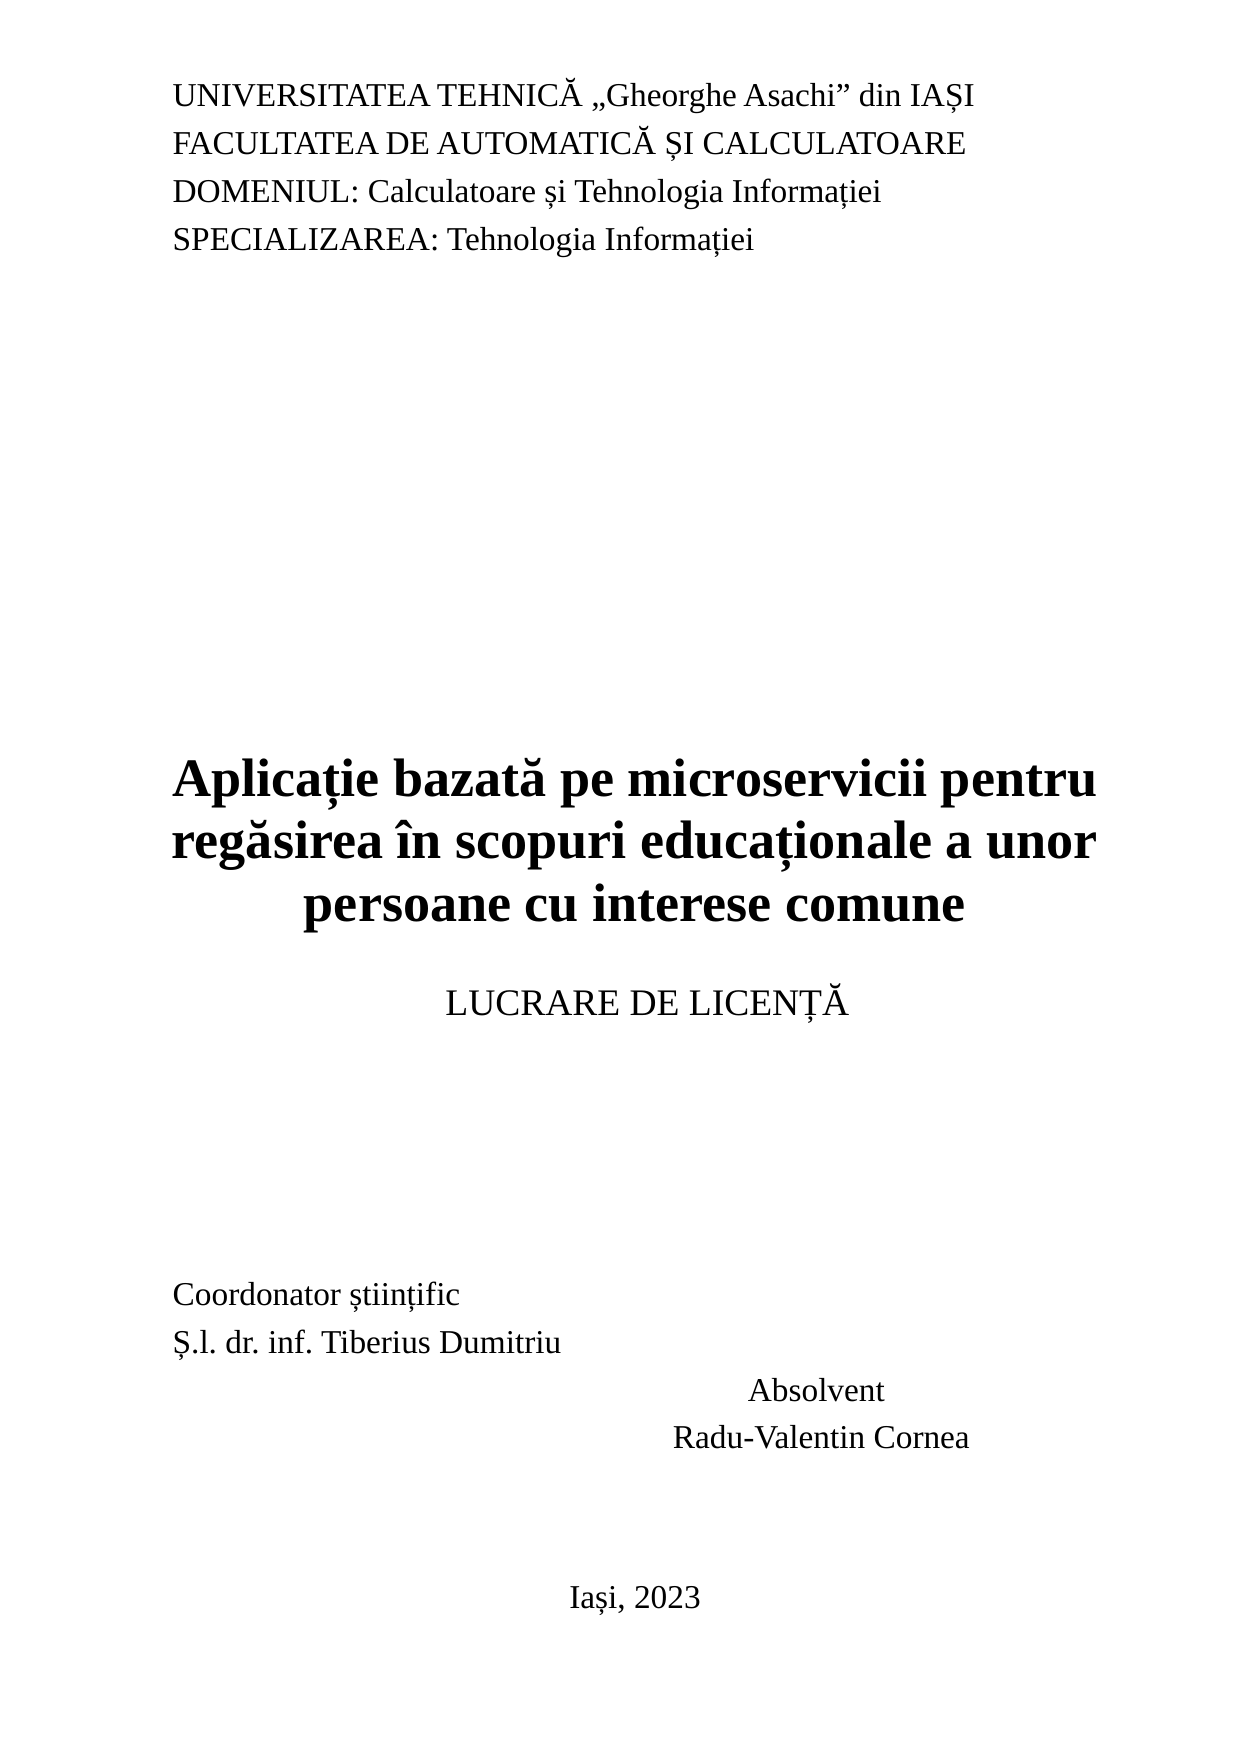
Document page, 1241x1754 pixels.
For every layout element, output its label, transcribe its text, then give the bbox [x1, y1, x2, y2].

text Ș.l. dr. inf. Tiberius Dumitriu [172, 1322, 1122, 1360]
text Aplicație bazată pe microservicii pentru regăsirea în scopuri educaționale a unor persoane cu interese comune [148, 746, 1122, 933]
text UNIVERSITATEA TEHNICĂ „Gheorghe Asachi” din IAȘI [172, 75, 1122, 113]
text DOMENIUL: Calculatoare și Tehnologia Informației [172, 171, 1122, 209]
text Coordonator științific [172, 1274, 1122, 1312]
text Absolvent Radu-Valentin Cornea [148, 1370, 1122, 1456]
text SPECIALIZAREA: Tehnologia Informației [172, 219, 1122, 257]
text LUCRARE DE LICENȚĂ [172, 981, 1122, 1024]
text FACULTATEA DE AUTOMATICĂ ȘI CALCULATOARE [172, 123, 1122, 161]
